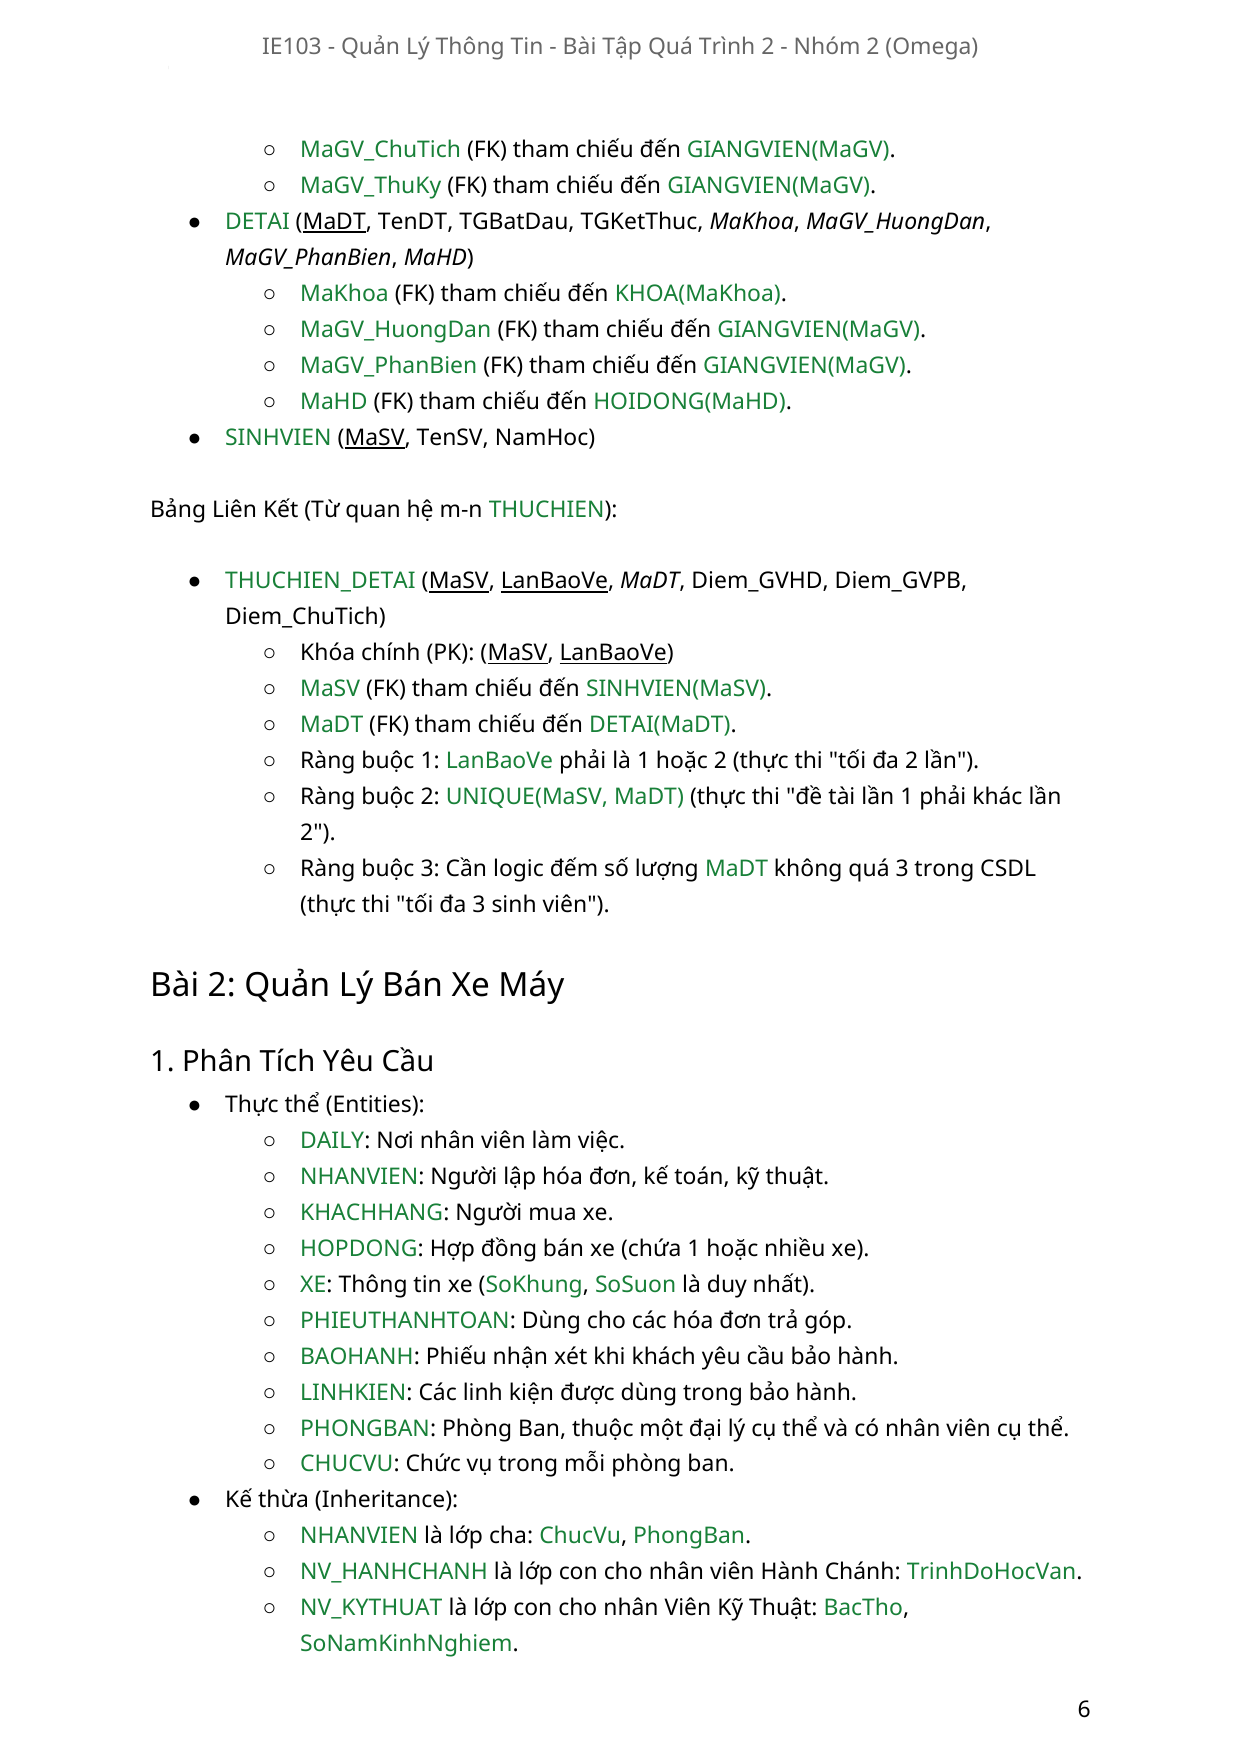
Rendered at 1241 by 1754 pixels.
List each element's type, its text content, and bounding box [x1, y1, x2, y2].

list CHUCVU: Chức vụ trong mỗi phòng ban. [262, 1447, 1090, 1479]
list Thực thể (Entities): [187, 1088, 1090, 1119]
list NHANVIEN: Người lập hóa đơn, kế toán, kỹ thuật. [262, 1160, 1090, 1191]
subtitle Bài 2: Quản Lý Bán Xe Máy [150, 961, 1090, 1007]
list NHANVIEN là lớp cha: ChucVu, PhongBan. [262, 1519, 1090, 1551]
list Khóa chính (PK): (MaSV, LanBaoVe) [262, 636, 1090, 667]
list NV_HANHCHANH là lớp con cho nhân viên Hành Chánh: TrinhDoHocVan. [262, 1555, 1090, 1586]
list Ràng buộc 2: UNIQUE(MaSV, MaDT) (thực thi "đề tài lần 1 phải khác lần 2"). [262, 780, 1090, 847]
list NV_KYTHUAT là lớp con cho nhân Viên Kỹ Thuật: BacTho, SoNamKinhNghiem. [262, 1591, 1090, 1658]
list PHONGBAN: Phòng Ban, thuộc một đại lý cụ thể và có nhân viên cụ thể. [262, 1411, 1090, 1443]
list LINHKIEN: Các linh kiện được dùng trong bảo hành. [262, 1376, 1090, 1407]
list DETAI (MaDT, TenDT, TGBatDau, TGKetThuc, MaKhoa, MaGV_HuongDan, MaGV_PhanBien, MaHD) [187, 205, 1090, 272]
list THUCHIEN_DETAI (MaSV, LanBaoVe, MaDT, Diem_GVHD, Diem_GVPB, Diem_ChuTich) [187, 564, 1090, 632]
list KHACHHANG: Người mua xe. [262, 1196, 1090, 1227]
list MaHD (FK) tham chiếu đến HOIDONG(MaHD). [262, 385, 1090, 416]
text Bảng Liên Kết (Từ quan hệ m-n THUCHIEN): [150, 492, 1090, 524]
list BAOHANH: Phiếu nhận xét khi khách yêu cầu bảo hành. [262, 1339, 1090, 1371]
list MaDT (FK) tham chiếu đến DETAI(MaDT). [262, 708, 1090, 739]
list MaGV_HuongDan (FK) tham chiếu đến GIANGVIEN(MaGV). [262, 313, 1090, 344]
list Kế thừa (Inheritance): [187, 1483, 1090, 1514]
list Ràng buộc 1: LanBaoVe phải là 1 hoặc 2 (thực thi "tối đa 2 lần"). [262, 744, 1090, 775]
list PHIEUTHANHTOAN: Dùng cho các hóa đơn trả góp. [262, 1304, 1090, 1335]
list MaKhoa (FK) tham chiếu đến KHOA(MaKhoa). [262, 277, 1090, 308]
list DAILY: Nơi nhân viên làm việc. [262, 1124, 1090, 1155]
subtitle 1. Phân Tích Yêu Cầu [150, 1040, 1090, 1080]
list SINHVIEN (MaSV, TenSV, NamHoc) [187, 421, 1090, 452]
list Ràng buộc 3: Cần logic đếm số lượng MaDT không quá 3 trong CSDL (thực thi "tối đa 3 sinh viên"). [262, 852, 1090, 919]
list HOPDONG: Hợp đồng bán xe (chứa 1 hoặc nhiều xe). [262, 1232, 1090, 1263]
list MaSV (FK) tham chiếu đến SINHVIEN(MaSV). [262, 672, 1090, 703]
list XE: Thông tin xe (SoKhung, SoSuon là duy nhất). [262, 1268, 1090, 1299]
list MaGV_ThuKy (FK) tham chiếu đến GIANGVIEN(MaGV). [262, 169, 1090, 200]
list MaGV_ChuTich (FK) tham chiếu đến GIANGVIEN(MaGV). [262, 133, 1090, 164]
list MaGV_PhanBien (FK) tham chiếu đến GIANGVIEN(MaGV). [262, 349, 1090, 380]
